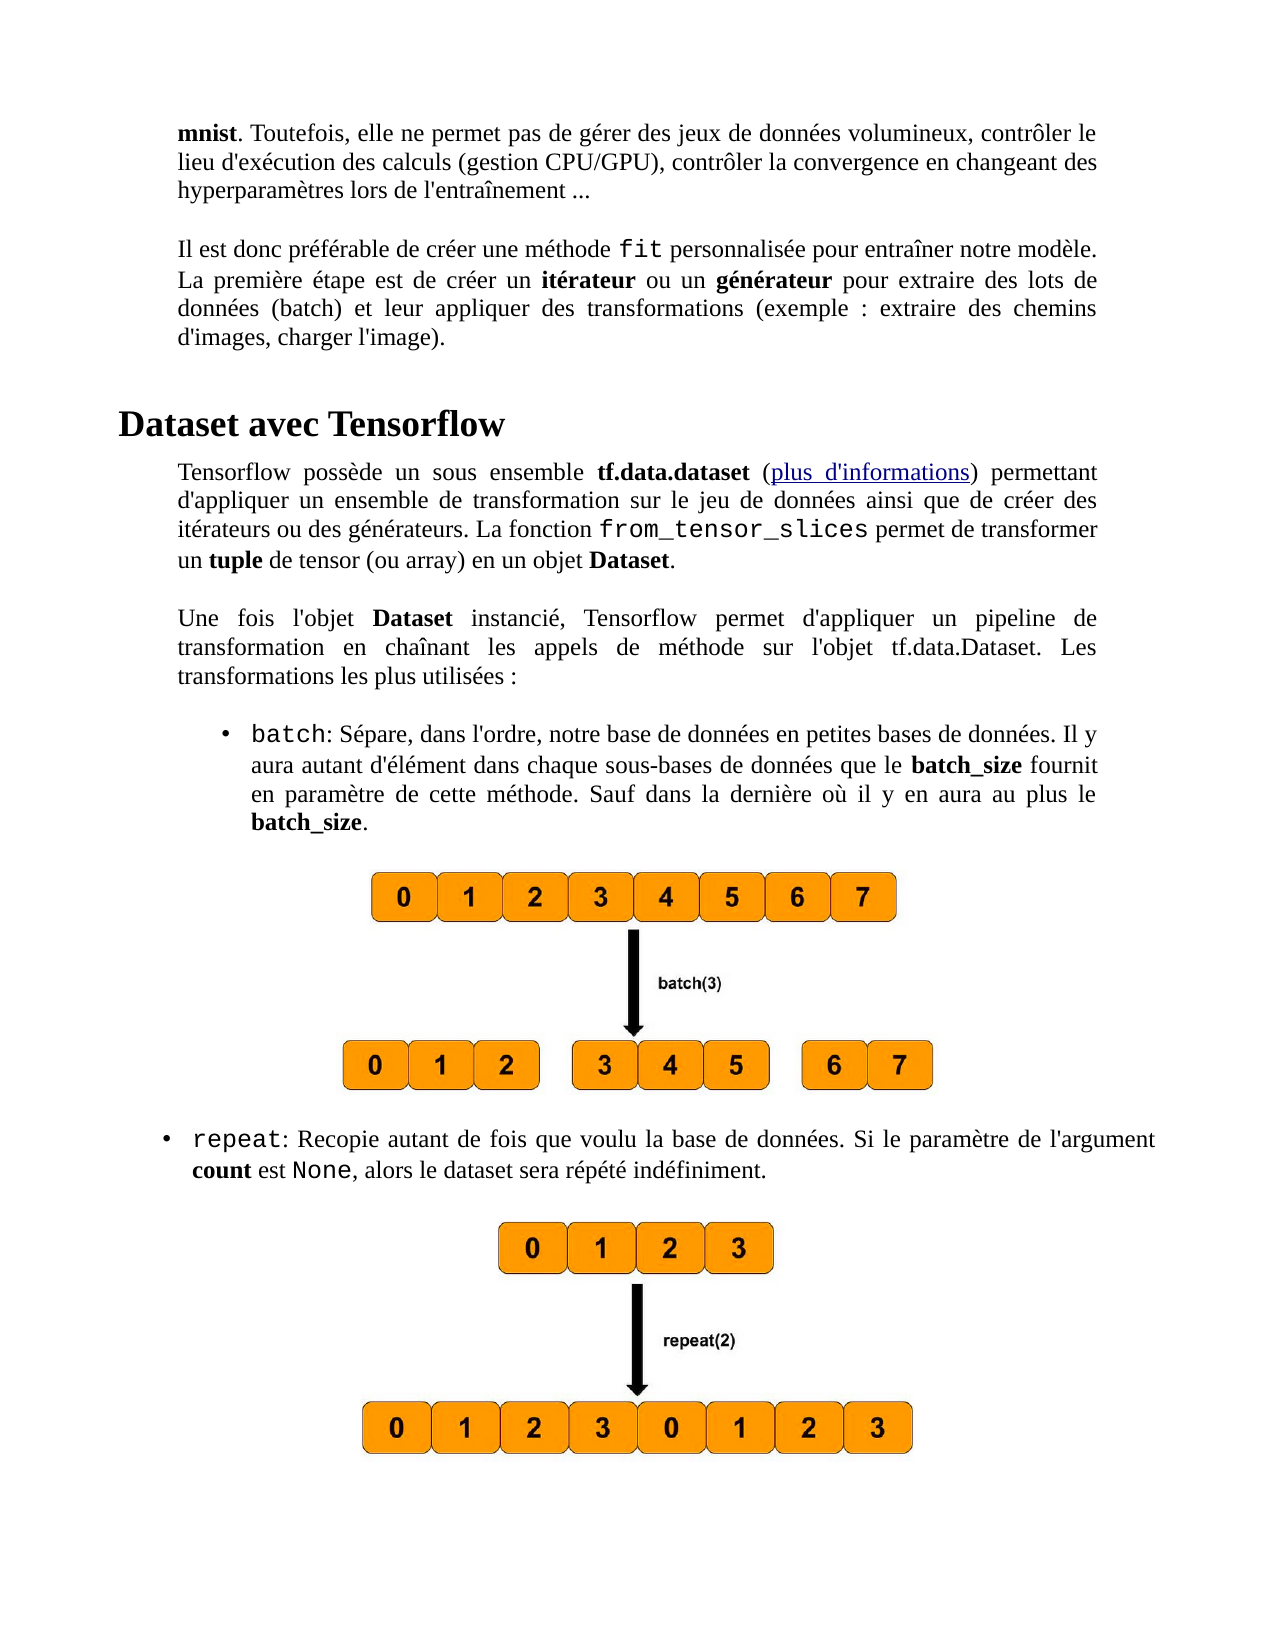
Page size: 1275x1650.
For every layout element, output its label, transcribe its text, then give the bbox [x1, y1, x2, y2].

text mnist. Toutefois, elle ne permet pas de gérer des jeux de données volumineux, contrôler le lieu d'exécution des calculs (gestion CPU/GPU), contrôler la convergence en changeant des hyperparamètres lors de l'entraînement ... [177, 118, 1098, 204]
list repeat: Recopie autant de fois que voulu la base de données. Si le paramètre de l'argument count est None, alors le dataset sera répété indéfiniment. [162, 1124, 1157, 1186]
list batch: Sépare, dans l'ordre, notre base de données en petites bases de données. Il y aura autant d'élément dans chaque sous-bases de données que le batch_size fournit en paramètre de cette méthode. Sauf dans la dernière où il y en aura au plus le batch_size. [221, 719, 1098, 836]
text Il est donc préférable de créer une méthode fit personnalisée pour entraîner notre modèle. La première étape est de créer un itérateur ou un générateur pour extraire des lots de données (batch) et leur appliquer des transformations (exemple : extraire des chemins d'images, charger l'image). [177, 234, 1098, 351]
picture [336, 865, 939, 1095]
text Une fois l'objet Dataset instancié, Tensorflow permet d'appliquer un pipeline de transformation en chaînant les appels de méthode sur l'objet tf.data.Dataset. Les transformations les plus utilisées : [177, 603, 1098, 690]
text Tensorflow possède un sous ensemble tf.data.dataset (plus d'informations) permettant d'appliquer un ensemble de transformation sur le jeu de données ainsi que de créer des itérateurs ou des générateurs. La fonction from_tensor_slices permet de transformer un tuple de tensor (ou array) en un objet Dataset. [177, 457, 1098, 574]
picture [360, 1215, 915, 1462]
subtitle Dataset avec Tensorflow [118, 401, 1157, 444]
